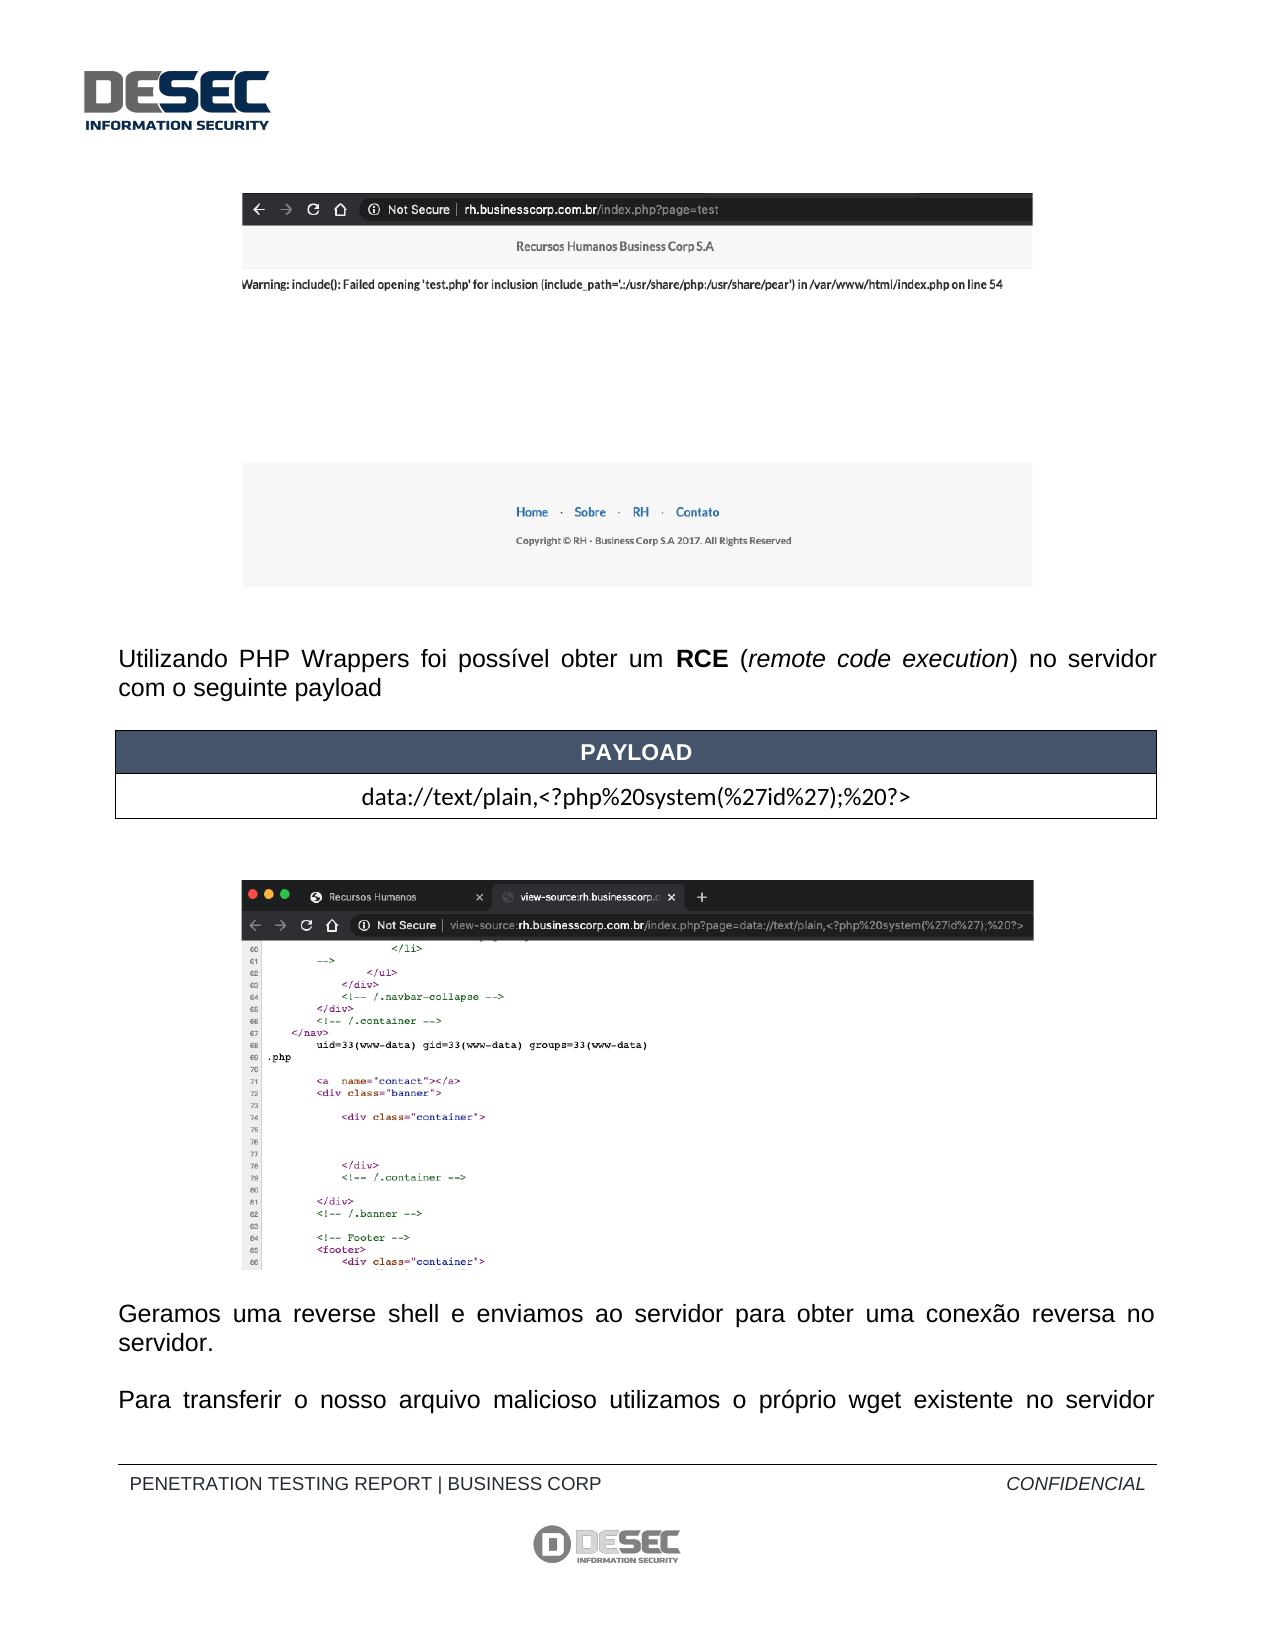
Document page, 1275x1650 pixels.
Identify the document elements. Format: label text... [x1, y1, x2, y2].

table_cell data://text/plain,<?php%20system(%27id%27);%20?> [116, 774, 1156, 818]
picture [242, 193, 1033, 587]
picture [531, 1520, 684, 1568]
text Para transferir o nosso arquivo malicioso utilizamos o próprio wget existente no servidor [118, 1385, 1157, 1414]
picture [84, 71, 271, 130]
text Utilizando PHP Wrappers foi possível obter um RCE (remote code execution) no servidor com o seguinte payload [118, 644, 1157, 702]
text Geramos uma reverse shell e enviamos ao servidor para obter uma conexão reversa no servidor. [118, 1299, 1157, 1356]
picture [241, 880, 1034, 1270]
table_header PAYLOAD [116, 731, 1156, 773]
